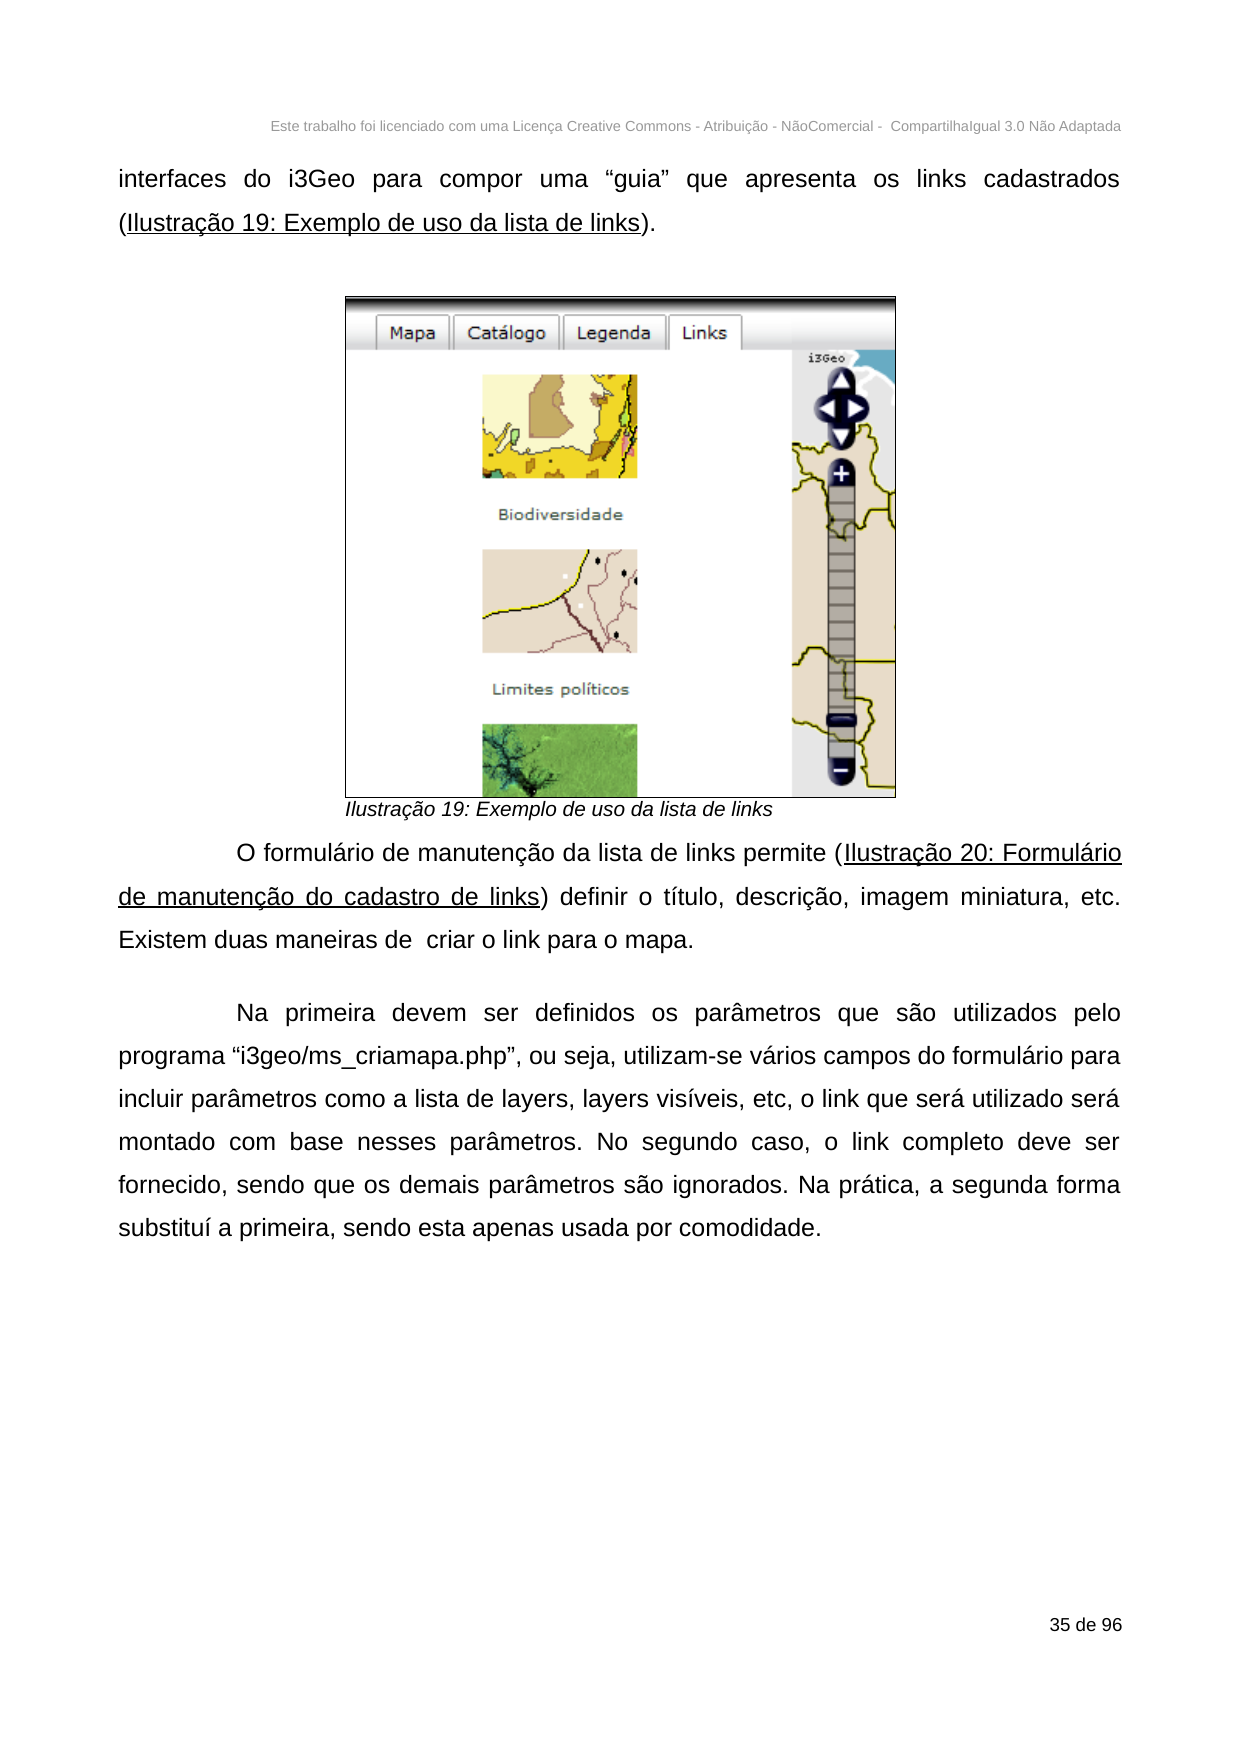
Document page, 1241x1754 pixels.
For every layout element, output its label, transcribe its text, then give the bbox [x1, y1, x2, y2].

text O formulário de manutenção da lista de links permite (Ilustração 20: Formulário de manutenção do cadastro de links) definir o título, descrição, imagem miniatura, etc. Existem duas maneiras de criar o link para o mapa. [118, 281, 1122, 953]
picture [346, 297, 895, 797]
text Na primeira devem ser definidos os parâmetros que são utilizados pelo programa “i3geo/ms_criamapa.php”, ou seja, utilizam-se vários campos do formulário para incluir parâmetros como a lista de layers, layers visíveis, etc, o link que será utilizado será montado com base nesses parâmetros. No segundo caso, o link completo deve ser fornecido, sendo que os demais parâmetros são ignorados. Na prática, a segunda forma substituí a primeira, sendo esta apenas usada por comodidade. [118, 998, 1122, 1242]
text Ilustração 19: Exemplo de uso da lista de links [345, 798, 895, 821]
text interfaces do i3Geo para compor uma “guia” que apresenta os links cadastrados (Ilustração 19: Exemplo de uso da lista de links). [118, 164, 1122, 236]
